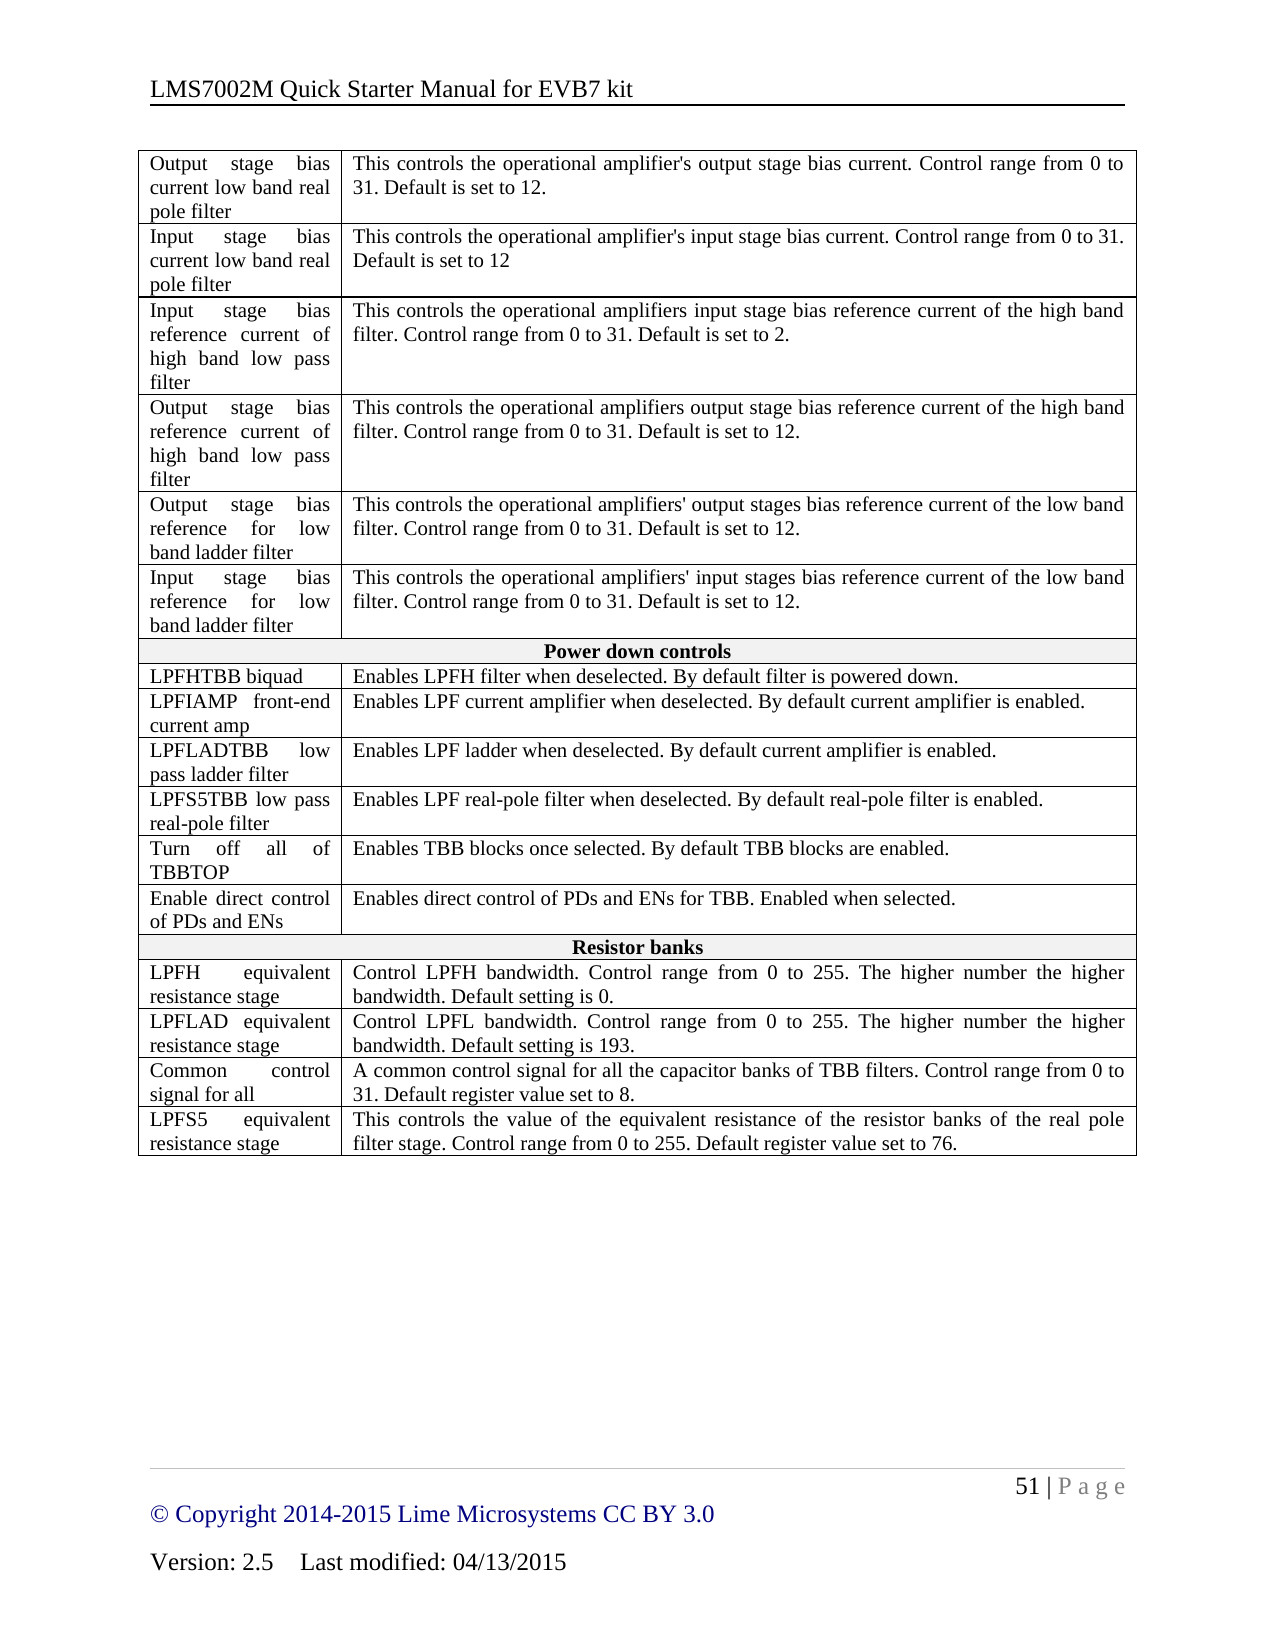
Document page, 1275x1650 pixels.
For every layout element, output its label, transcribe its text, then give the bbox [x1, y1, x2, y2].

table_cell LPFHTBB biquad [139, 664, 341, 688]
table_cell Enables direct control of PDs and ENs for TBB. Enabled when selected. [342, 885, 1136, 933]
table_cell Enables LPF real-pole filter when deselected. By default real-pole filter is enabled. [342, 787, 1136, 835]
table_cell Enable direct control of PDs and ENs [139, 885, 341, 933]
table_cell This controls the operational amplifiers' output stages bias reference current of the low band filter. Control range from 0 to 31. Default is set to 12. [342, 492, 1136, 564]
table_cell Control LPFL bandwidth. Control range from 0 to 255. The higher number the higher bandwidth. Default setting is 193. [342, 1009, 1136, 1057]
table_cell Enables TBB blocks once selected. By default TBB blocks are enabled. [342, 836, 1136, 884]
table_cell Enables LPFH filter when deselected. By default filter is powered down. [342, 664, 1136, 688]
table_cell Turn off all of TBBTOP [139, 836, 341, 884]
table_cell LPFIAMP front-end current amp [139, 689, 341, 737]
table_cell This controls the operational amplifiers' input stages bias reference current of the low band filter. Control range from 0 to 31. Default is set to 12. [342, 565, 1136, 637]
table_cell LPFS5TBB low pass real-pole filter [139, 787, 341, 835]
table_cell LPFLAD equivalent resistance stage [139, 1009, 341, 1057]
table_cell This controls the value of the equivalent resistance of the resistor banks of the real pole filter stage. Control range from 0 to 255. Default register value set to 76. [342, 1107, 1136, 1155]
table_cell Enables LPF current amplifier when deselected. By default current amplifier is enabled. [342, 689, 1136, 737]
table_cell Resistor banks [139, 935, 1136, 959]
table_cell Enables LPF ladder when deselected. By default current amplifier is enabled. [342, 738, 1136, 786]
table_cell Input stage bias current low band real pole filter [139, 224, 341, 296]
table_cell Control LPFH bandwidth. Control range from 0 to 255. The higher number the higher bandwidth. Default setting is 0. [342, 960, 1136, 1008]
table_cell This controls the operational amplifiers input stage bias reference current of the high band filter. Control range from 0 to 31. Default is set to 2. [342, 298, 1136, 394]
table_cell LPFS5 equivalent resistance stage [139, 1107, 341, 1155]
table_cell A common control signal for all the capacitor banks of TBB filters. Control range from 0 to 31. Default register value set to 8. [342, 1058, 1136, 1106]
table_cell Common control signal for all [139, 1058, 341, 1106]
table_cell Input stage bias reference current of high band low pass filter [139, 298, 341, 394]
table_cell Input stage bias reference for low band ladder filter [139, 565, 341, 637]
table_cell Output stage bias reference current of high band low pass filter [139, 395, 341, 491]
table_cell Power down controls [139, 639, 1136, 663]
table_cell Output stage bias reference for low band ladder filter [139, 492, 341, 564]
table_cell This controls the operational amplifier's input stage bias current. Control range from 0 to 31. Default is set to 12 [342, 224, 1136, 296]
table_cell This controls the operational amplifier's output stage bias current. Control range from 0 to 31. Default is set to 12. [342, 151, 1136, 223]
table_cell This controls the operational amplifiers output stage bias reference current of the high band filter. Control range from 0 to 31. Default is set to 12. [342, 395, 1136, 491]
table_cell Output stage bias current low band real pole filter [139, 151, 341, 223]
table_cell LPFH equivalent resistance stage [139, 960, 341, 1008]
table_cell LPFLADTBB low pass ladder filter [139, 738, 341, 786]
